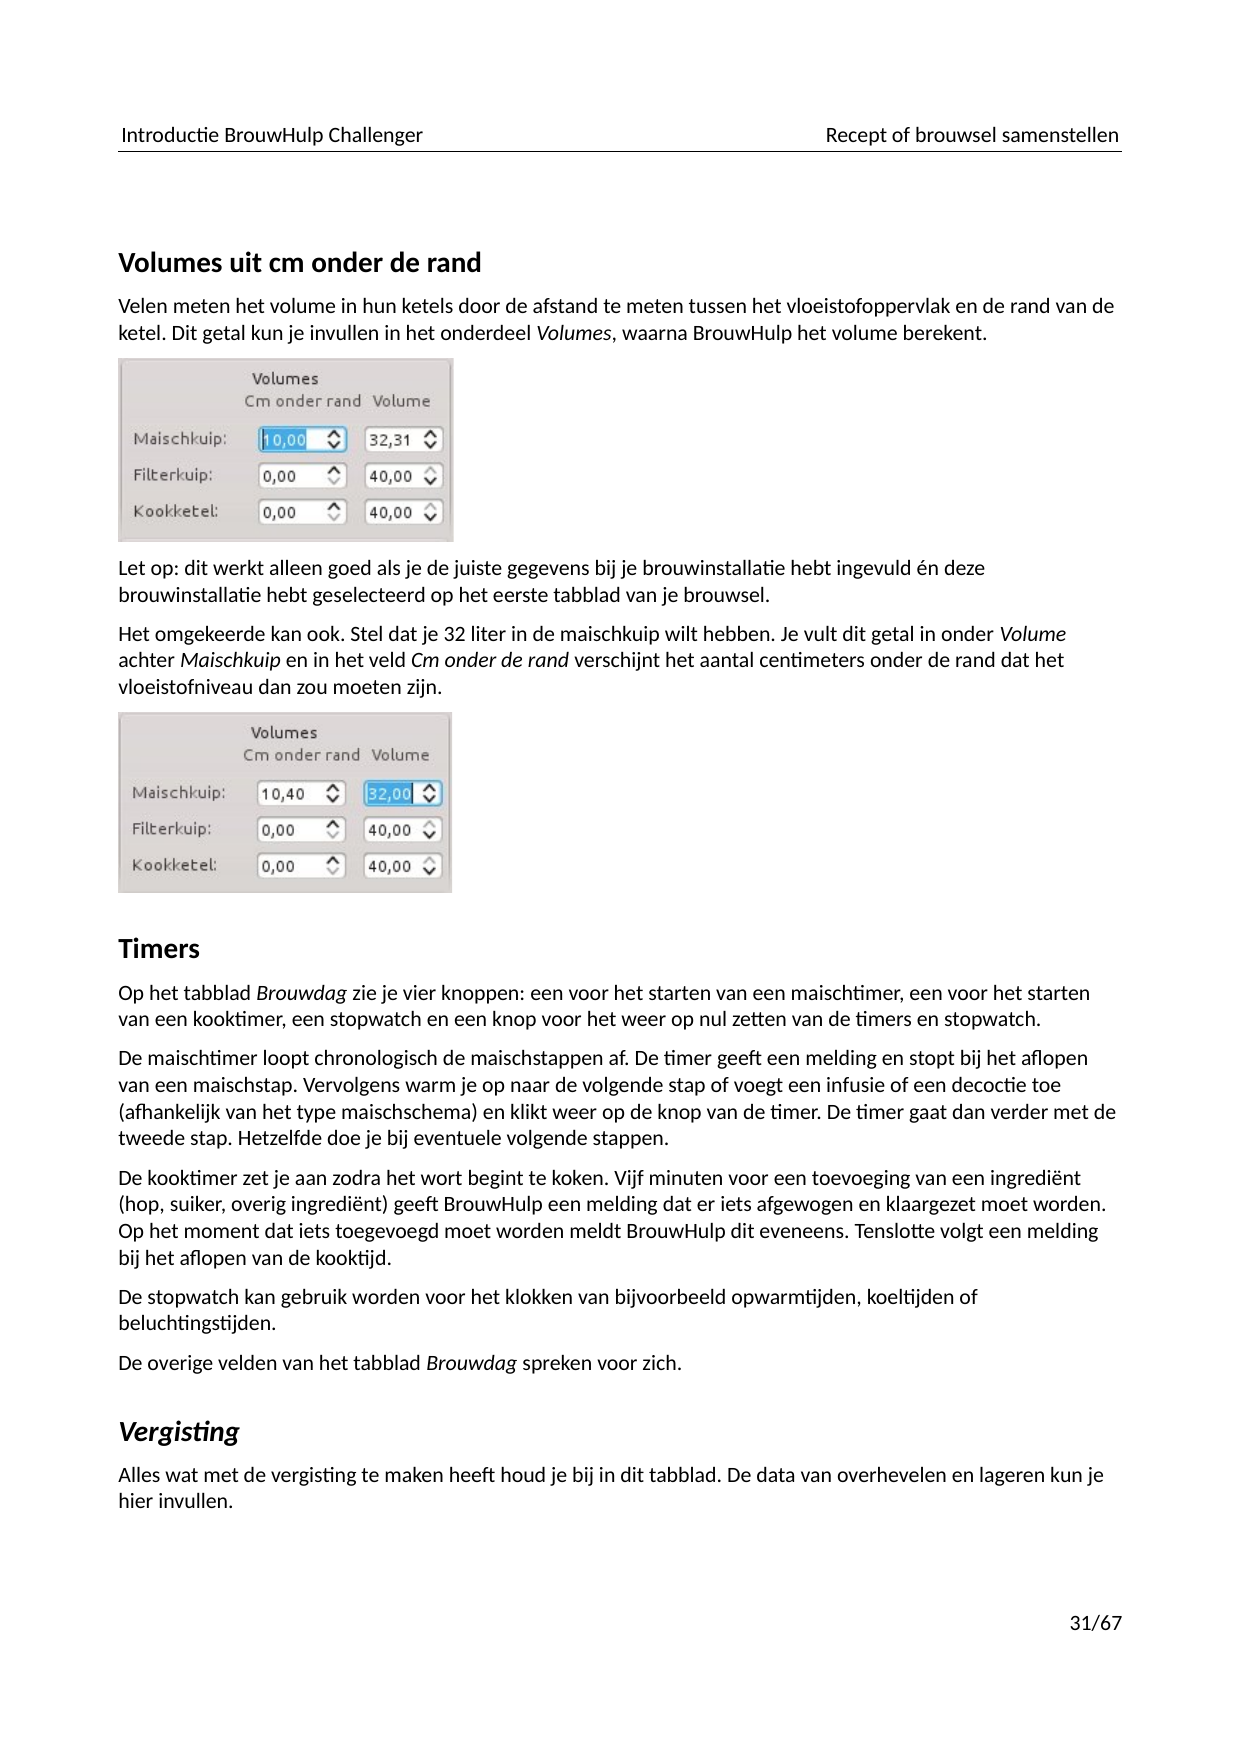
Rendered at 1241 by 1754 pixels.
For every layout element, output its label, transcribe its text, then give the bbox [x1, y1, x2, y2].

picture [118, 712, 453, 893]
text De stopwatch kan gebruik worden voor het klokken van bijvoorbeeld opwarmtijden, koeltijden of beluchtingstijden. [118, 1283, 1122, 1336]
text De maischtimer loopt chronologisch de maischstappen af. De timer geeft een melding en stopt bij het aflopen van een maischstap. Vervolgens warm je op naar de volgende stap of voegt een infusie of een decoctie toe (afhankelijk van het type maischschema) en klikt weer op de knop van de timer. De timer gaat dan verder met de tweede stap. Hetzelfde doe je bij eventuele volgende stappen. [118, 1044, 1122, 1151]
text Let op: dit werkt alleen goed als je de juiste gegevens bij je brouwinstallatie hebt ingevuld én deze brouwinstallatie hebt geselecteerd op het eerste tabblad van je brouwsel. [118, 554, 1122, 607]
text Velen meten het volume in hun ketels door de afstand te meten tussen het vloeistofoppervlak en de rand van de ketel. Dit getal kun je invullen in het onderdeel Volumes, waarna BrouwHulp het volume berekent. [118, 292, 1122, 346]
picture [118, 358, 454, 542]
text Het omgekeerde kan ook. Stel dat je 32 liter in de maischkuip wilt hebben. Je vult dit getal in onder Volume achter Maischkuip en in het veld Cm onder de rand verschijnt het aantal centimeters onder de rand dat het vloeistofniveau dan zou moeten zijn. [118, 620, 1122, 700]
text Op het tabblad Brouwdag zie je vier knoppen: een voor het starten van een maischtimer, een voor het starten van een kooktimer, een stopwatch en een knop voor het weer op nul zetten van de timers en stopwatch. [118, 979, 1122, 1032]
text Alles wat met de vergisting te maken heeft houd je bij in dit tabblad. De data van overhevelen en lageren kun je hier invullen. [118, 1461, 1122, 1514]
text De overige velden van het tabblad Brouwdag spreken voor zich. [118, 1349, 1122, 1375]
subtitle Timers [118, 931, 1122, 966]
subtitle Volumes uit cm onder de rand [118, 244, 1122, 280]
text De kooktimer zet je aan zodra het wort begint te koken. Vijf minuten voor een toevoeging van een ingrediënt (hop, suiker, overig ingrediënt) geeft BrouwHulp een melding dat er iets afgewogen en klaargezet moet worden. Op het moment dat iets toegevoegd moet worden meldt BrouwHulp dit eveneens. Tenslotte volgt een melding bij het aflopen van de kooktijd. [118, 1164, 1122, 1270]
subtitle Vergisting [118, 1413, 1122, 1448]
